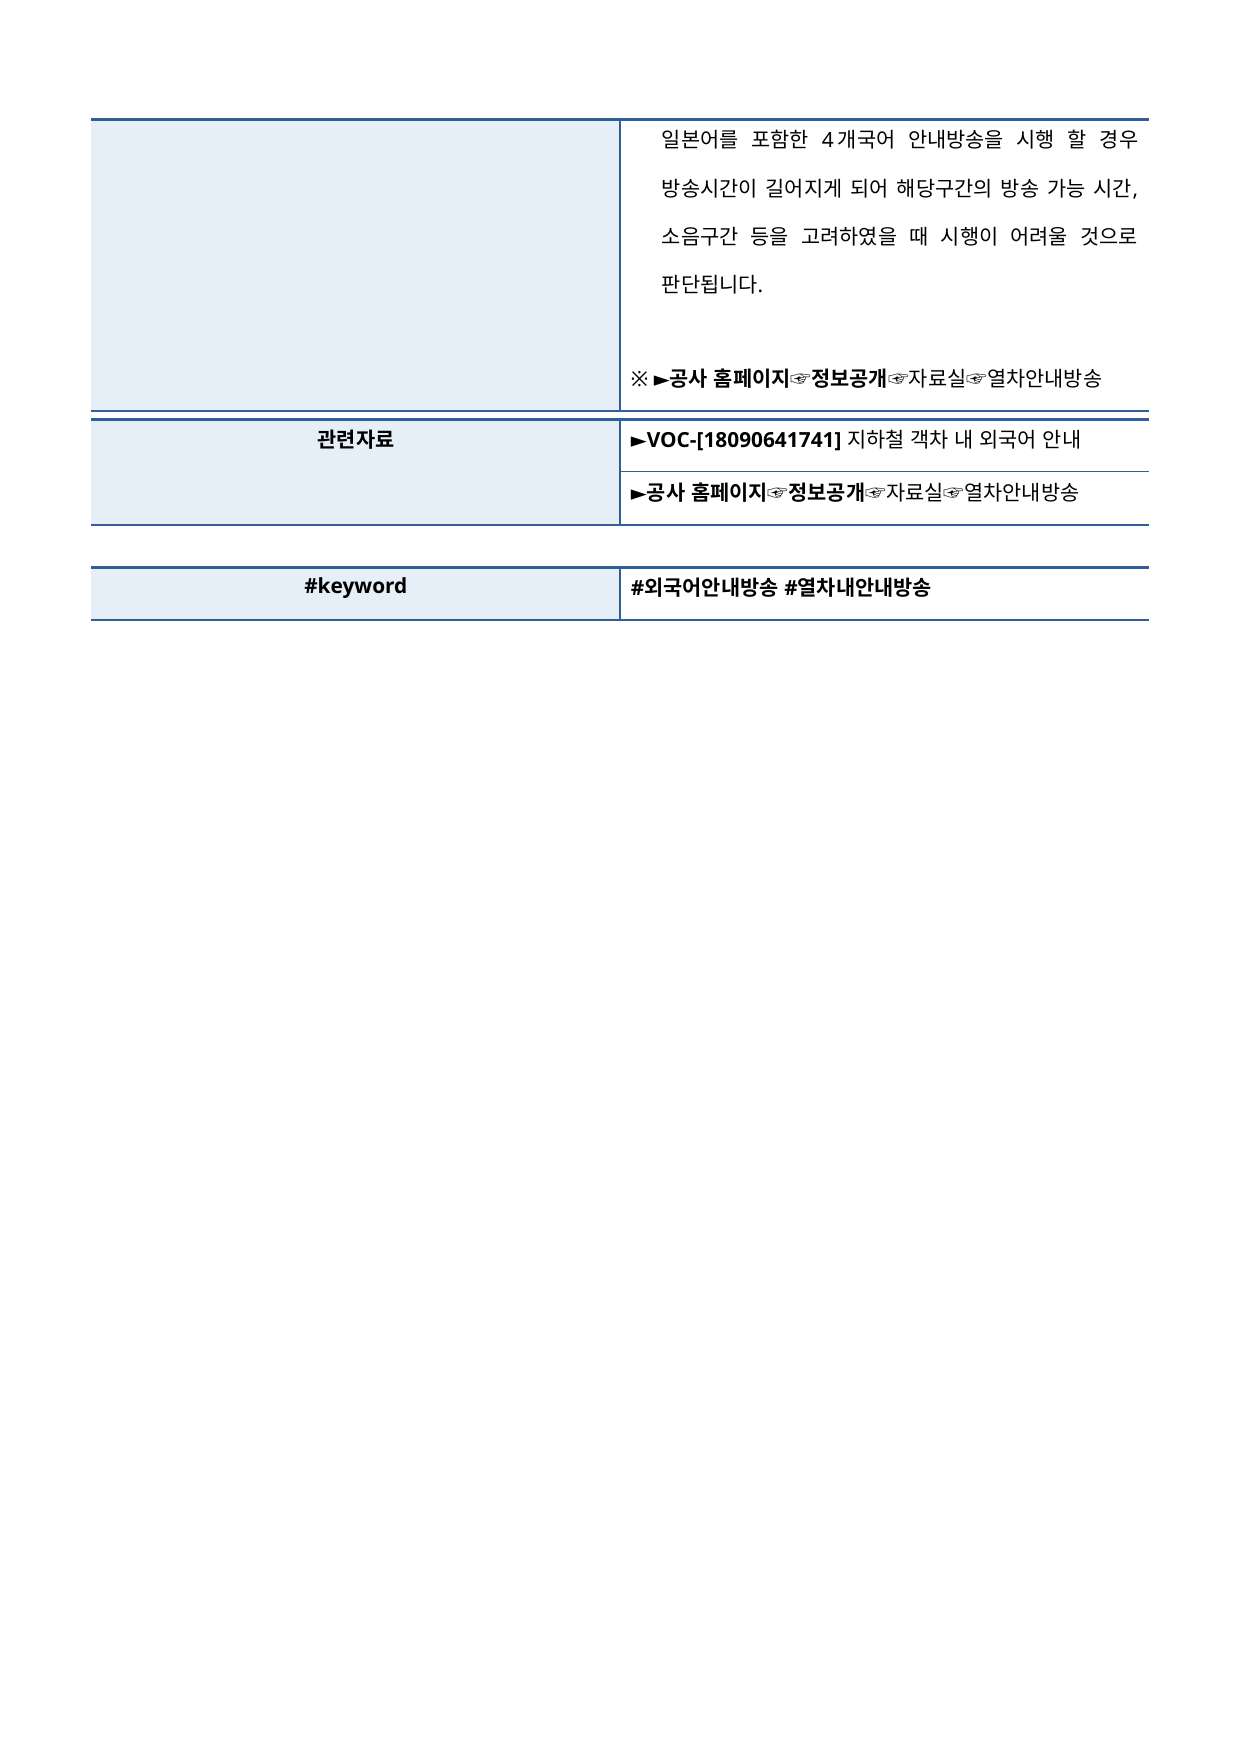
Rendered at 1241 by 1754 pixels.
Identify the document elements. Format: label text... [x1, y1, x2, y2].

table_header ►VOC-[18090641741] 지하철 객차 내 외국어 안내 [621, 421, 1149, 471]
table_header 관련자료 [91, 421, 619, 524]
table_header #외국어안내방송 #열차내안내방송 [621, 569, 1149, 619]
table_header 일본어를 포함한 4개국어 안내방송을 시행 할 경우 방송시간이 길어지게 되어 해당구간의 방송 가능 시간, 소음구간 등을 고려하였을 때 시행이 어려울 것으로 판단됩니다. ※ ►공사 홈페이지☞정보공개☞자료실☞열차안내방송 [621, 121, 1149, 410]
table_header [91, 121, 619, 410]
table_header #keyword [91, 569, 619, 619]
table_cell ►공사 홈페이지☞정보공개☞자료실☞열차안내방송 [621, 472, 1149, 524]
